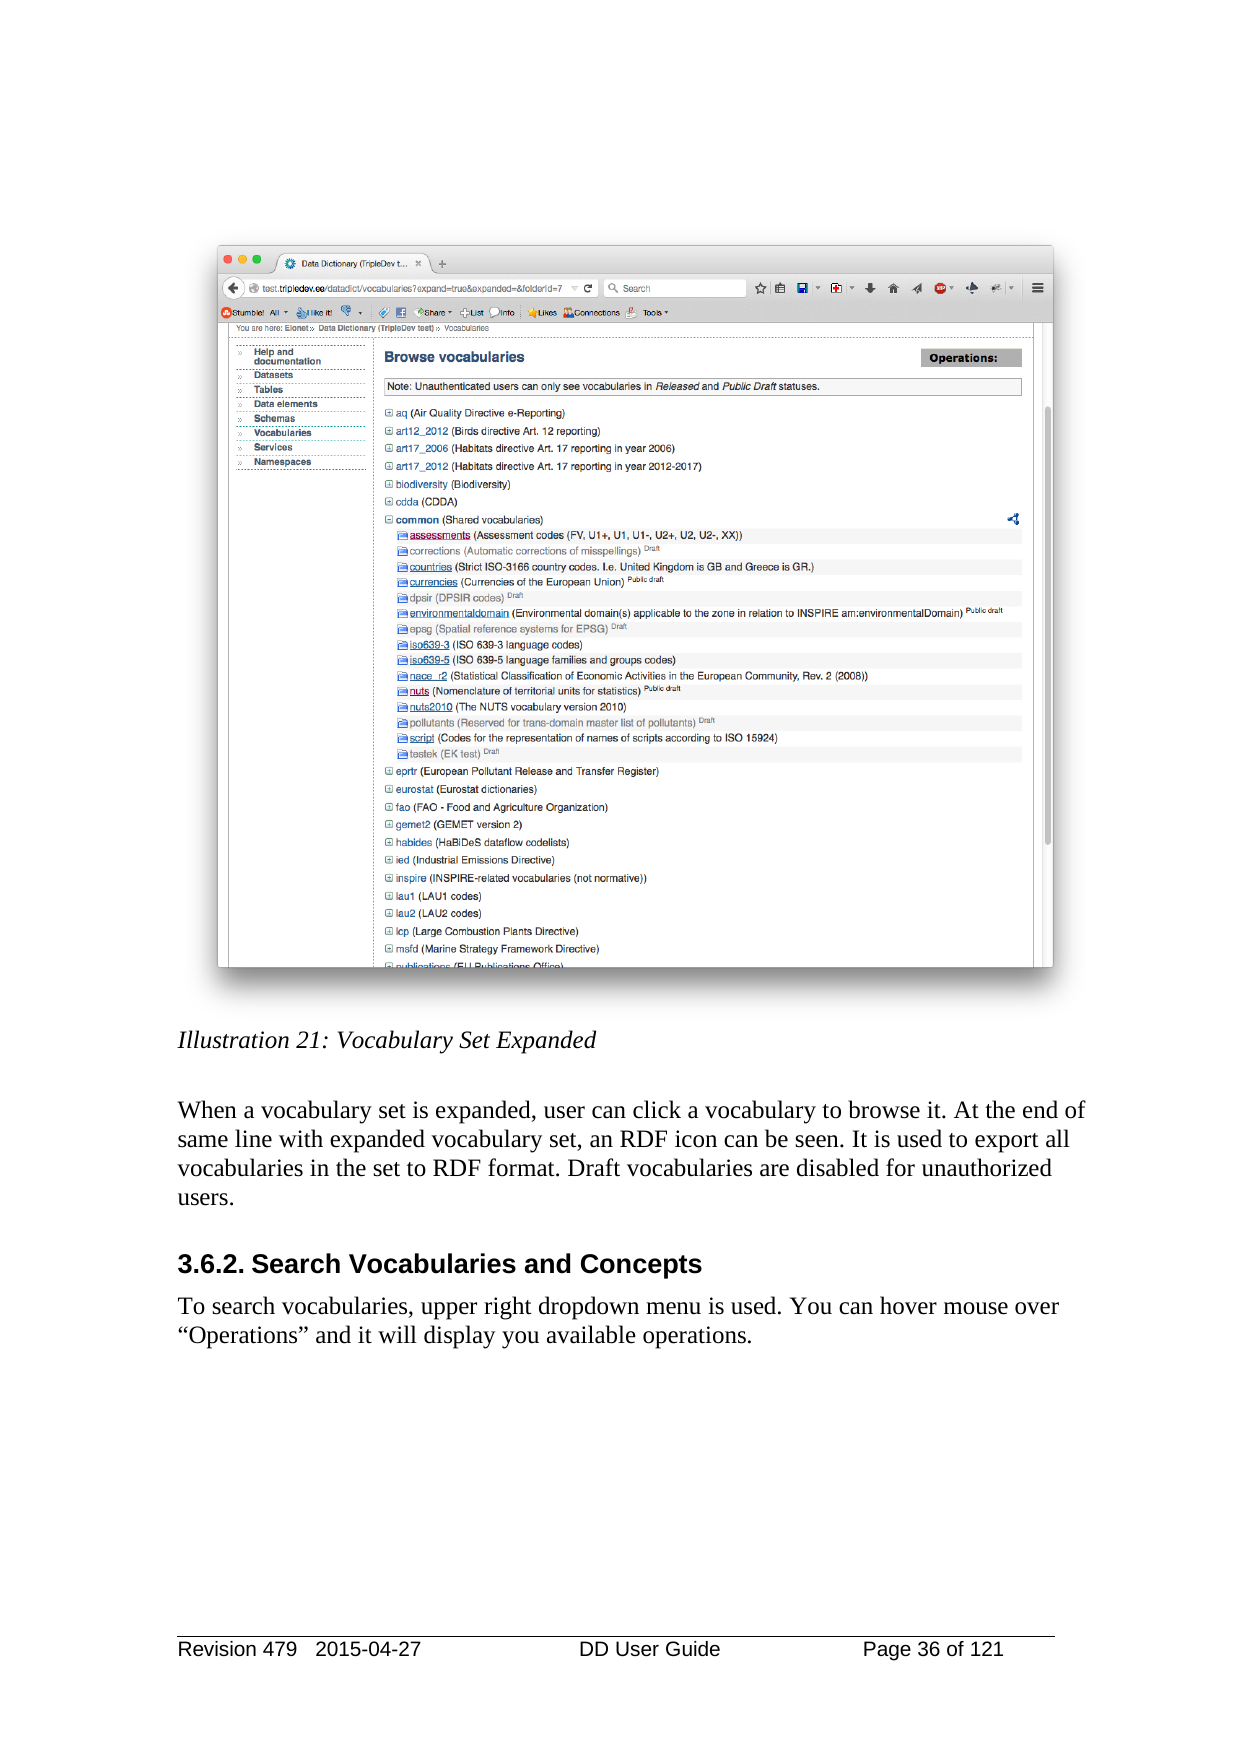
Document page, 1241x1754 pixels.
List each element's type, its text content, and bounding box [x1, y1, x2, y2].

text Illustration 21: Vocabulary Set Expanded [177, 1025, 1092, 1054]
text When a vocabulary set is expanded, user can click a vocabulary to browse it. At the end of same line with expanded vocabulary set, an RDF icon can be seen. It is used to export all vocabularies in the set to RDF format. Draft vocabularies are disabled for unauthorized users. [177, 1094, 1092, 1211]
text To search vocabularies, upper right dropdown menu is used. You can hover mouse over “Operations” and it will display you available operations. [177, 1291, 1092, 1349]
picture [177, 222, 1093, 1025]
subtitle Search Vocabularies and Concepts [177, 1248, 1092, 1279]
